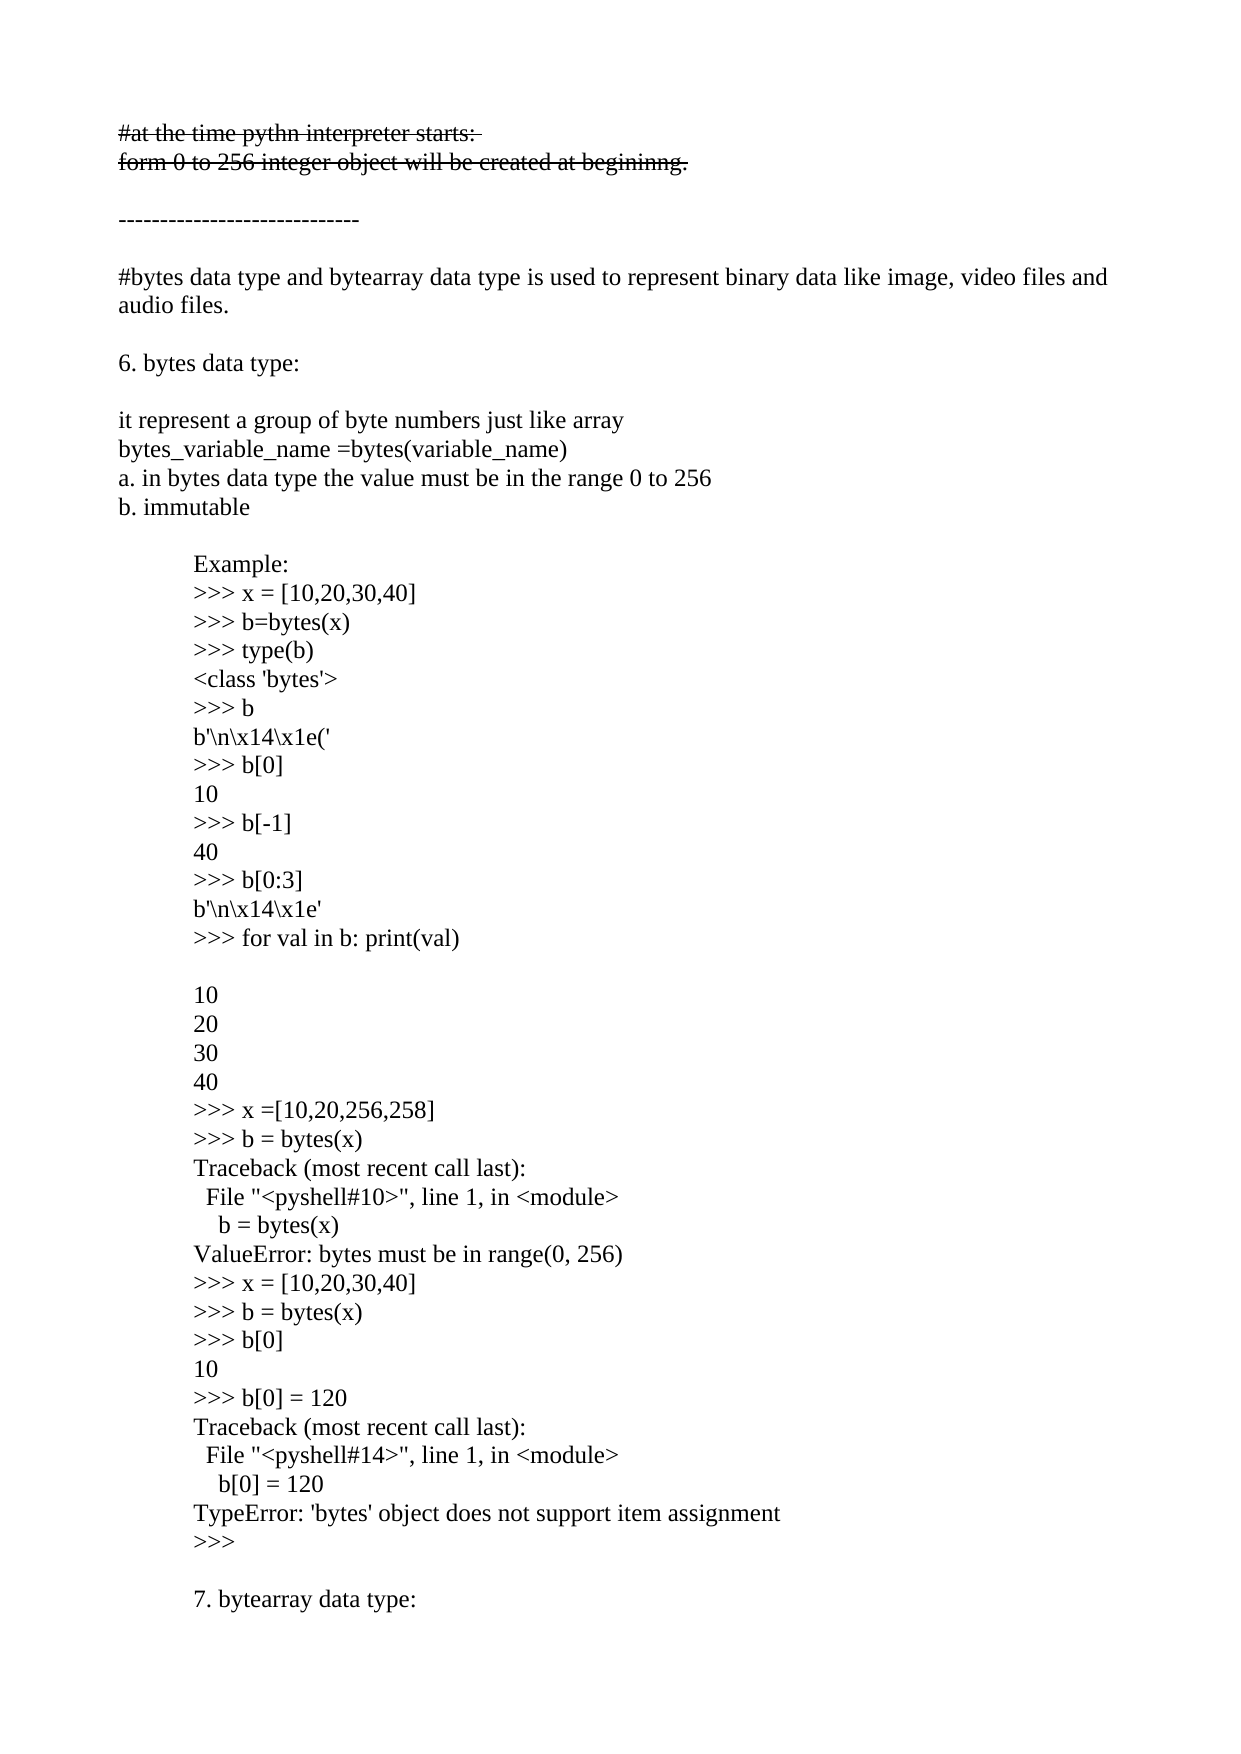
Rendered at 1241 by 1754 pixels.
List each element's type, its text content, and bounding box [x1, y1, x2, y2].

text File "<pyshell#10>", line 1, in <module> [118, 1182, 1122, 1211]
text 40 [118, 1067, 1122, 1096]
text >>> b = bytes(x) [118, 1124, 1122, 1153]
text Example: [118, 549, 1122, 578]
text >>> b [118, 693, 1122, 722]
text >>> x =[10,20,256,258] [118, 1096, 1122, 1124]
text 20 [118, 1009, 1122, 1038]
text >>> type(b) [118, 636, 1122, 664]
text >>> b[0:3] [118, 866, 1122, 894]
text Traceback (most recent call last): [118, 1153, 1122, 1182]
text File "<pyshell#14>", line 1, in <module> [118, 1441, 1122, 1469]
text it represent a group of byte numbers just like array [118, 406, 1122, 434]
text #at the time pythn interpreter starts: [118, 118, 1122, 147]
text 40 [118, 837, 1122, 866]
text >>> b=bytes(x) [118, 607, 1122, 636]
text a. in bytes data type the value must be in the range 0 to 256 [118, 463, 1122, 492]
text 7. bytearray data type: [118, 1584, 1122, 1613]
text b'\n\x14\x1e(' [118, 722, 1122, 751]
text <class 'bytes'> [118, 664, 1122, 693]
text >>> x = [10,20,30,40] [118, 1268, 1122, 1297]
text b. immutable [118, 492, 1122, 521]
text >>> b[0] [118, 1326, 1122, 1354]
text TypeError: 'bytes' object does not support item assignment [118, 1498, 1122, 1527]
text #bytes data type and bytearray data type is used to represent binary data like image, video files and audio files. [118, 262, 1122, 319]
text form 0 to 256 integer object will be created at begininng. [118, 147, 1122, 176]
text 30 [118, 1038, 1122, 1067]
text 10 [118, 779, 1122, 808]
text >>> b[0] = 120 [118, 1383, 1122, 1412]
text bytes_variable_name =bytes(variable_name) [118, 434, 1122, 463]
text Traceback (most recent call last): [118, 1412, 1122, 1441]
text b[0] = 120 [118, 1469, 1122, 1498]
text >>> b[0] [118, 751, 1122, 779]
text ----------------------------- [118, 204, 1122, 233]
text >>> for val in b: print(val) [118, 923, 1122, 952]
text >>> x = [10,20,30,40] [118, 578, 1122, 607]
text >>> [118, 1527, 1122, 1556]
text >>> b = bytes(x) [118, 1297, 1122, 1326]
text b = bytes(x) [118, 1211, 1122, 1239]
text 6. bytes data type: [118, 348, 1122, 377]
text 10 [118, 1354, 1122, 1383]
text >>> b[-1] [118, 808, 1122, 837]
text b'\n\x14\x1e' [118, 894, 1122, 923]
text 10 [118, 981, 1122, 1009]
text ValueError: bytes must be in range(0, 256) [118, 1239, 1122, 1268]
